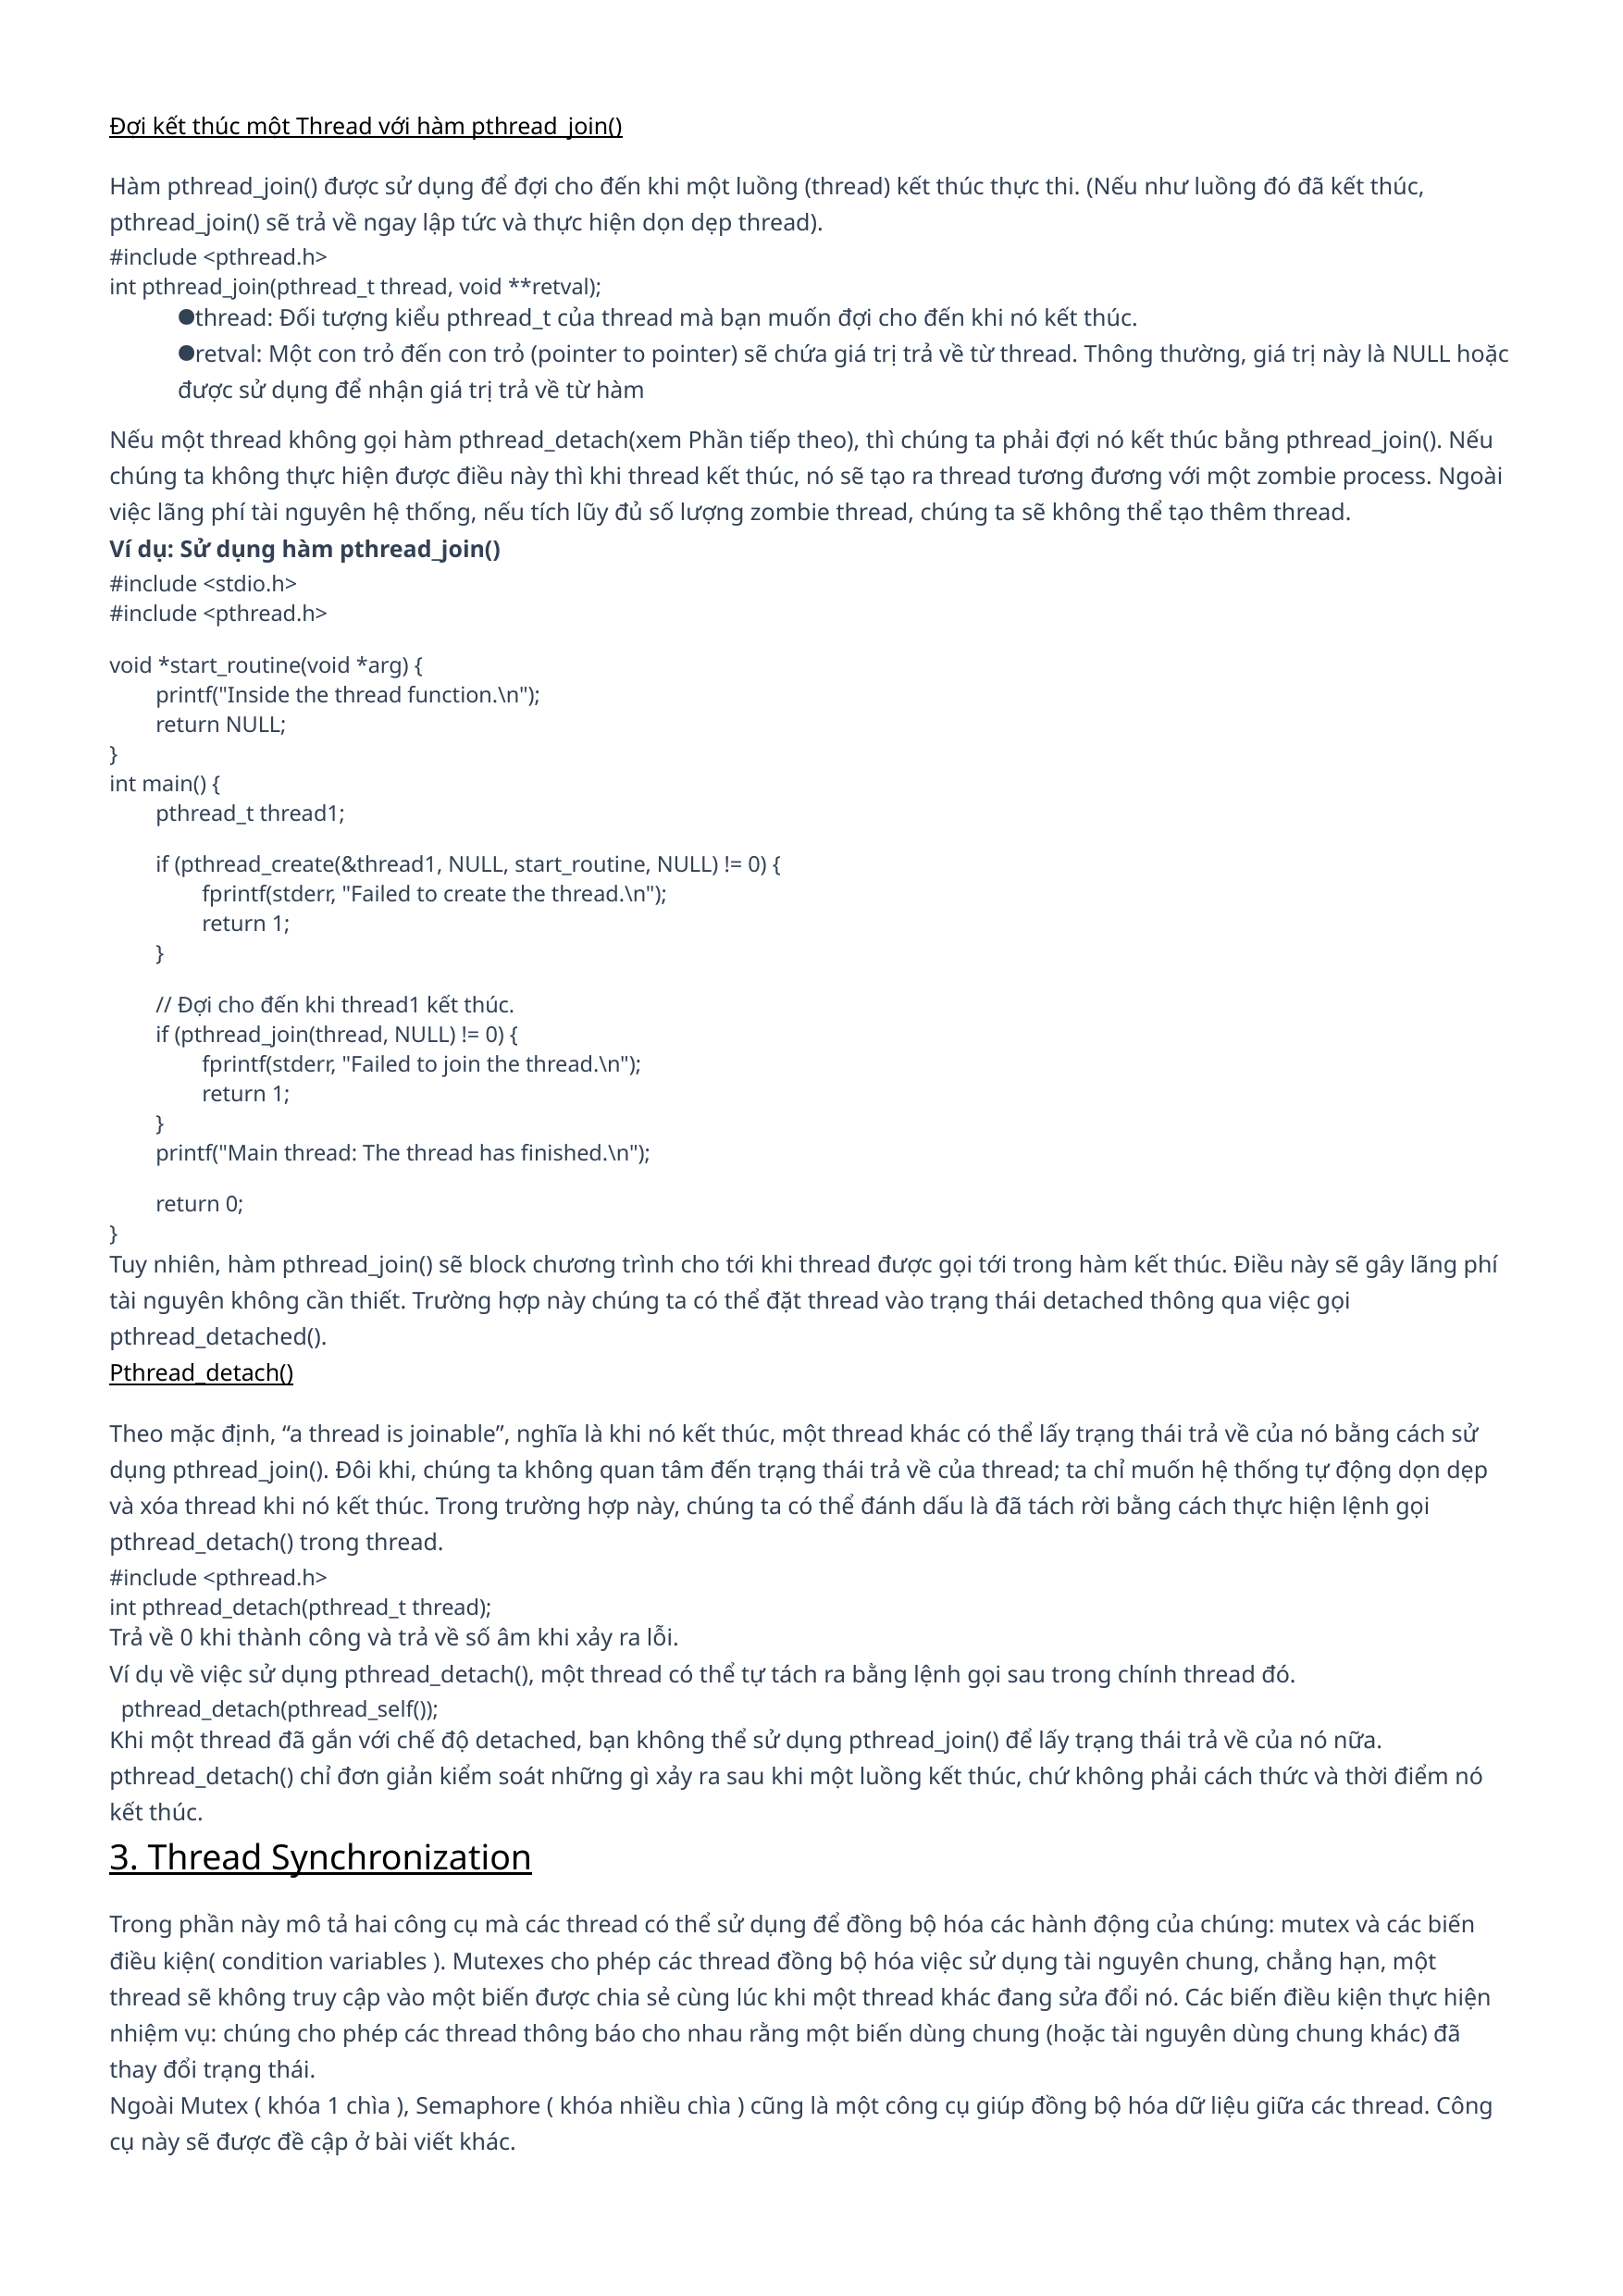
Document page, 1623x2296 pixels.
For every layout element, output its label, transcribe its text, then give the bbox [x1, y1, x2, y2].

text printf("Inside the thread function.\n"); [109, 679, 1514, 709]
text #include <pthread.h> [109, 1562, 1514, 1592]
text Trong phần này mô tả hai công cụ mà các thread có thể sử dụng để đồng bộ hóa các hành động của chúng: mutex và các biến điều kiện( condition variables ). Mutexes cho phép các thread đồng bộ hóa việc sử dụng tài nguyên chung, chẳng hạn, một thread sẽ không truy cập vào một biến được chia sẻ cùng lúc khi một thread khác đang sửa đổi nó. Các biến điều kiện thực hiện nhiệm vụ: chúng cho phép các thread thông báo cho nhau rằng một biến dùng chung (hoặc tài nguyên dùng chung khác) đã thay đổi trạng thái. [109, 1908, 1514, 2085]
text } [109, 1219, 1514, 1248]
text Theo mặc định, “a thread is joinable”, nghĩa là khi nó kết thúc, một thread khác có thể lấy trạng thái trả về của nó bằng cách sử dụng pthread_join(). Đôi khi, chúng ta không quan tâm đến trạng thái trả về của thread; ta chỉ muốn hệ thống tự động dọn dẹp và xóa thread khi nó kết thúc. Trong trường hợp này, chúng ta có thể đánh dấu là đã tách rời bằng cách thực hiện lệnh gọi pthread_detach() trong thread. [109, 1417, 1514, 1558]
text // Đợi cho đến khi thread1 kết thúc. [109, 989, 1514, 1019]
text #include <pthread.h> [109, 598, 1514, 627]
text Ví dụ: Sử dụng hàm pthread_join() [109, 532, 1514, 564]
list thread: Đối tượng kiểu pthread_t của thread mà bạn muốn đợi cho đến khi nó kết thúc. [109, 302, 1514, 333]
text printf("Main thread: The thread has finished.\n"); [109, 1137, 1514, 1167]
subtitle 3. Thread Synchronization [109, 1832, 1514, 1880]
text pthread_detach() chỉ đơn giản kiểm soát những gì xảy ra sau khi một luồng kết thúc, chứ không phải cách thức và thời điểm nó kết thúc. [109, 1760, 1514, 1828]
text } [109, 937, 1514, 968]
text } [109, 1108, 1514, 1137]
text #include <stdio.h> [109, 568, 1514, 598]
text if (pthread_create(&thread1, NULL, start_routine, NULL) != 0) { [109, 850, 1514, 878]
text Khi một thread đã gắn với chế độ detached, bạn không thể sử dụng pthread_join() để lấy trạng thái trả về của nó nữa. [109, 1723, 1514, 1755]
text } [109, 738, 1514, 768]
text Ví dụ về việc sử dụng pthread_detach(), một thread có thể tự tách ra bằng lệnh gọi sau trong chính thread đó. [109, 1657, 1514, 1689]
subtitle Đợi kết thúc một Thread với hàm pthread_join() [109, 109, 1514, 141]
text Ngoài Mutex ( khóa 1 chìa ), Semaphore ( khóa nhiều chìa ) cũng là một công cụ giúp đồng bộ hóa dữ liệu giữa các thread. Công cụ này sẽ được đề cập ở bài viết khác. [109, 2090, 1514, 2157]
text int pthread_detach(pthread_t thread); [109, 1592, 1514, 1621]
text if (pthread_join(thread, NULL) != 0) { [109, 1019, 1514, 1049]
text #include <pthread.h> [109, 242, 1514, 272]
text Nếu một thread không gọi hàm pthread_detach(xem Phần tiếp theo), thì chúng ta phải đợi nó kết thúc bằng pthread_join(). Nếu chúng ta không thực hiện được điều này thì khi thread kết thúc, nó sẽ tạo ra thread tương đương với một zombie process. Ngoài việc lãng phí tài nguyên hệ thống, nếu tích lũy đủ số lượng zombie thread, chúng ta sẽ không thể tạo thêm thread. [109, 424, 1514, 527]
text pthread_detach(pthread_self()); [109, 1694, 1514, 1723]
text int main() { [109, 768, 1514, 798]
text fprintf(stderr, "Failed to join the thread.\n"); [109, 1049, 1514, 1078]
text pthread_t thread1; [109, 798, 1514, 827]
subtitle Pthread_detach() [109, 1357, 1514, 1388]
text Hàm pthread_join() được sử dụng để đợi cho đến khi một luồng (thread) kết thúc thực thi. (Nếu như luồng đó đã kết thúc, pthread_join() sẽ trả về ngay lập tức và thực hiện dọn dẹp thread). [109, 169, 1514, 238]
text return NULL; [109, 709, 1514, 738]
text void *start_routine(void *arg) { [109, 650, 1514, 679]
text fprintf(stderr, "Failed to create the thread.\n"); [109, 878, 1514, 909]
text Tuy nhiên, hàm pthread_join() sẽ block chương trình cho tới khi thread được gọi tới trong hàm kết thúc. Điều này sẽ gây lãng phí tài nguyên không cần thiết. Trường hợp này chúng ta có thể đặt thread vào trạng thái detached thông qua việc gọi pthread_detached(). [109, 1248, 1514, 1352]
text return 1; [109, 909, 1514, 937]
text return 1; [109, 1078, 1514, 1108]
text int pthread_join(pthread_t thread, void **retval); [109, 272, 1514, 302]
text Trả về 0 khi thành công và trả về số âm khi xảy ra lỗi. [109, 1621, 1514, 1653]
text return 0; [109, 1189, 1514, 1219]
list retval: Một con trỏ đến con trỏ (pointer to pointer) sẽ chứa giá trị trả về từ thread. Thông thường, giá trị này là NULL hoặc được sử dụng để nhận giá trị trả về từ hàm [109, 338, 1514, 405]
